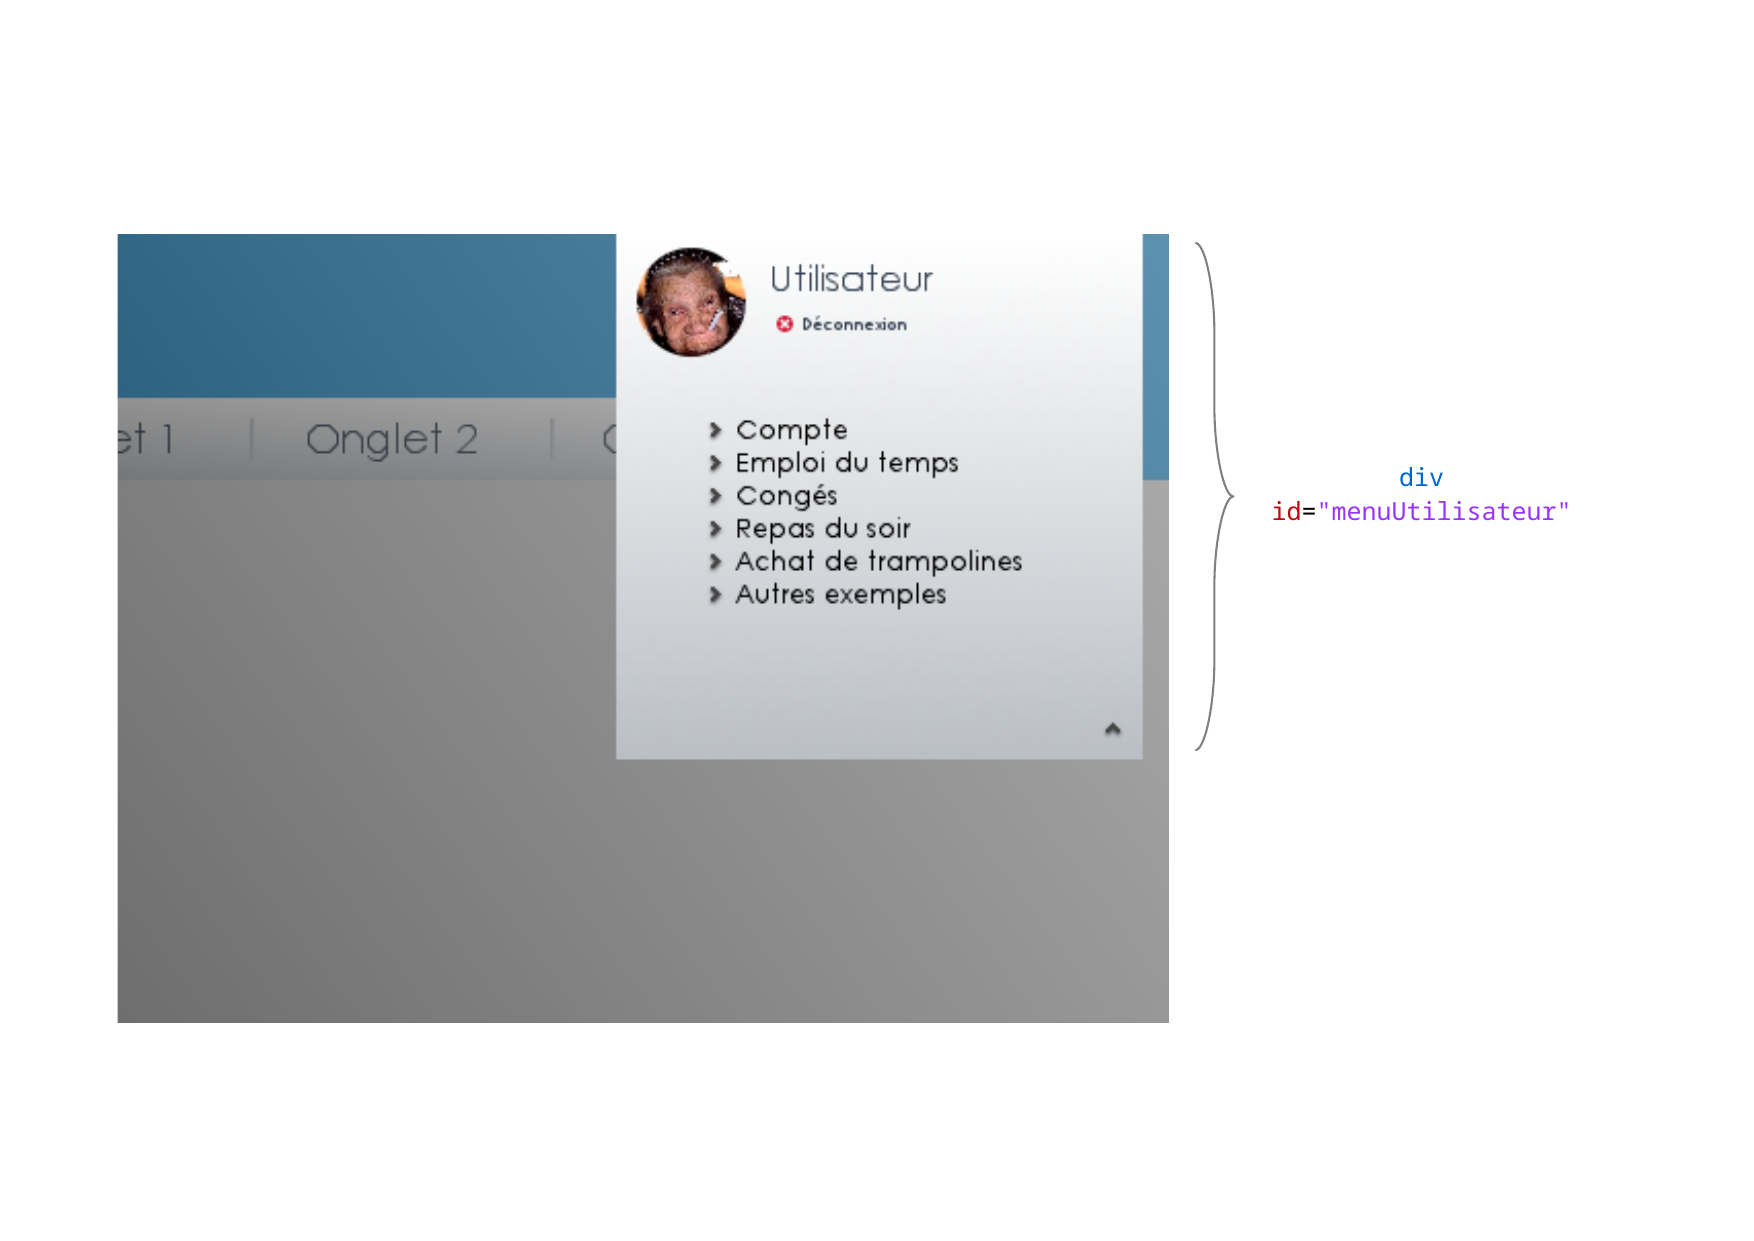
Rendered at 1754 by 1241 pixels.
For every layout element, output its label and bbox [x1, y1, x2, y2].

picture [117, 234, 1169, 1023]
